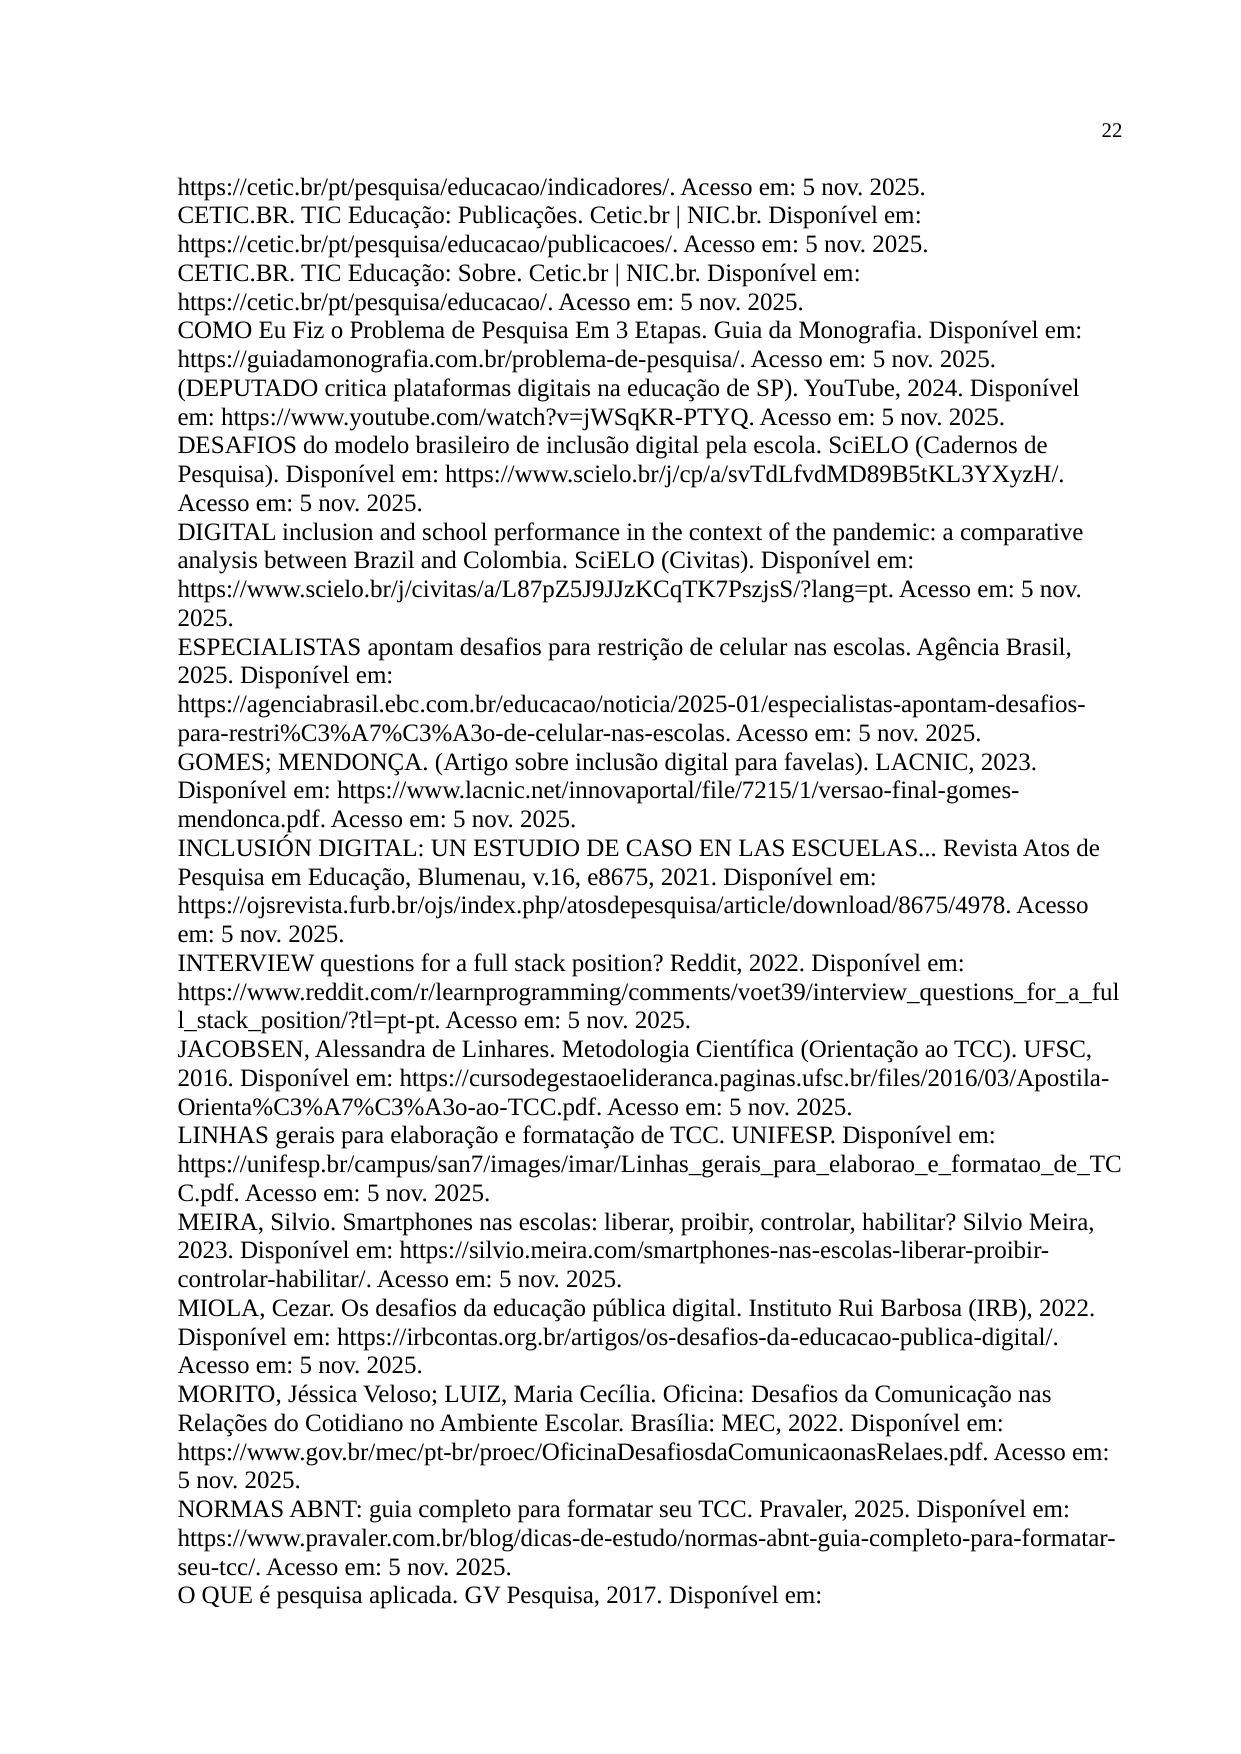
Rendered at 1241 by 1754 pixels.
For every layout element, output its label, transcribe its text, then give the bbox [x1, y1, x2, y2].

text O QUE é pesquisa aplicada. GV Pesquisa, 2017. Disponível em: [177, 1580, 1122, 1609]
text DIGITAL inclusion and school performance in the context of the pandemic: a comparative analysis between Brazil and Colombia. SciELO (Civitas). Disponível em: https://www.scielo.br/j/civitas/a/L87pZ5J9JJzKCqTK7PszjsS/?lang=pt. Acesso em: 5 nov. 2025. [177, 517, 1122, 632]
text INTERVIEW questions for a full stack position? Reddit, 2022. Disponível em: https://www.reddit.com/r/learnprogramming/comments/voet39/interview_questions_for_a_full_stack_position/?tl=pt-pt. Acesso em: 5 nov. 2025. [177, 948, 1122, 1034]
text MIOLA, Cezar. Os desafios da educação pública digital. Instituto Rui Barbosa (IRB), 2022. Disponível em: https://irbcontas.org.br/artigos/os-desafios-da-educacao-publica-digital/. Acesso em: 5 nov. 2025. [177, 1293, 1122, 1379]
text CETIC.BR. TIC Educação: Publicações. Cetic.br | NIC.br. Disponível em: https://cetic.br/pt/pesquisa/educacao/publicacoes/. Acesso em: 5 nov. 2025. [177, 200, 1122, 258]
text DESAFIOS do modelo brasileiro de inclusão digital pela escola. SciELO (Cadernos de Pesquisa). Disponível em: https://www.scielo.br/j/cp/a/svTdLfvdMD89B5tKL3YXyzH/. Acesso em: 5 nov. 2025. [177, 430, 1122, 517]
text LINHAS gerais para elaboração e formatação de TCC. UNIFESP. Disponível em: https://unifesp.br/campus/san7/images/imar/Linhas_gerais_para_elaborao_e_formatao_de_TCC.pdf. Acesso em: 5 nov. 2025. [177, 1120, 1122, 1207]
text GOMES; MENDONÇA. (Artigo sobre inclusão digital para favelas). LACNIC, 2023. Disponível em: https://www.lacnic.net/innovaportal/file/7215/1/versao-final-gomes-mendonca.pdf. Acesso em: 5 nov. 2025. [177, 747, 1122, 833]
text INCLUSIÓN DIGITAL: UN ESTUDIO DE CASO EN LAS ESCUELAS... Revista Atos de Pesquisa em Educação, Blumenau, v.16, e8675, 2021. Disponível em: https://ojsrevista.furb.br/ojs/index.php/atosdepesquisa/article/download/8675/4978. Acesso em: 5 nov. 2025. [177, 833, 1122, 948]
text ESPECIALISTAS apontam desafios para restrição de celular nas escolas. Agência Brasil, 2025. Disponível em: https://agenciabrasil.ebc.com.br/educacao/noticia/2025-01/especialistas-apontam-desafios-para-restri%C3%A7%C3%A3o-de-celular-nas-escolas. Acesso em: 5 nov. 2025. [177, 632, 1122, 747]
text (DEPUTADO critica plataformas digitais na educação de SP). YouTube, 2024. Disponível em: https://www.youtube.com/watch?v=jWSqKR-PTYQ. Acesso em: 5 nov. 2025. [177, 373, 1122, 430]
text NORMAS ABNT: guia completo para formatar seu TCC. Pravaler, 2025. Disponível em: https://www.pravaler.com.br/blog/dicas-de-estudo/normas-abnt-guia-completo-para-formatar-seu-tcc/. Acesso em: 5 nov. 2025. [177, 1494, 1122, 1580]
text COMO Eu Fiz o Problema de Pesquisa Em 3 Etapas. Guia da Monografia. Disponível em: https://guiadamonografia.com.br/problema-de-pesquisa/. Acesso em: 5 nov. 2025. [177, 315, 1122, 373]
text https://cetic.br/pt/pesquisa/educacao/indicadores/. Acesso em: 5 nov. 2025. [177, 172, 1122, 200]
text JACOBSEN, Alessandra de Linhares. Metodologia Científica (Orientação ao TCC). UFSC, 2016. Disponível em: https://cursodegestaoelideranca.paginas.ufsc.br/files/2016/03/Apostila-Orienta%C3%A7%C3%A3o-ao-TCC.pdf. Acesso em: 5 nov. 2025. [177, 1034, 1122, 1120]
text MORITO, Jéssica Veloso; LUIZ, Maria Cecília. Oficina: Desafios da Comunicação nas Relações do Cotidiano no Ambiente Escolar. Brasília: MEC, 2022. Disponível em: https://www.gov.br/mec/pt-br/proec/OficinaDesafiosdaComunicaonasRelaes.pdf. Acesso em: 5 nov. 2025. [177, 1379, 1122, 1494]
text MEIRA, Silvio. Smartphones nas escolas: liberar, proibir, controlar, habilitar? Silvio Meira, 2023. Disponível em: https://silvio.meira.com/smartphones-nas-escolas-liberar-proibir-controlar-habilitar/. Acesso em: 5 nov. 2025. [177, 1207, 1122, 1293]
text CETIC.BR. TIC Educação: Sobre. Cetic.br | NIC.br. Disponível em: https://cetic.br/pt/pesquisa/educacao/. Acesso em: 5 nov. 2025. [177, 258, 1122, 315]
